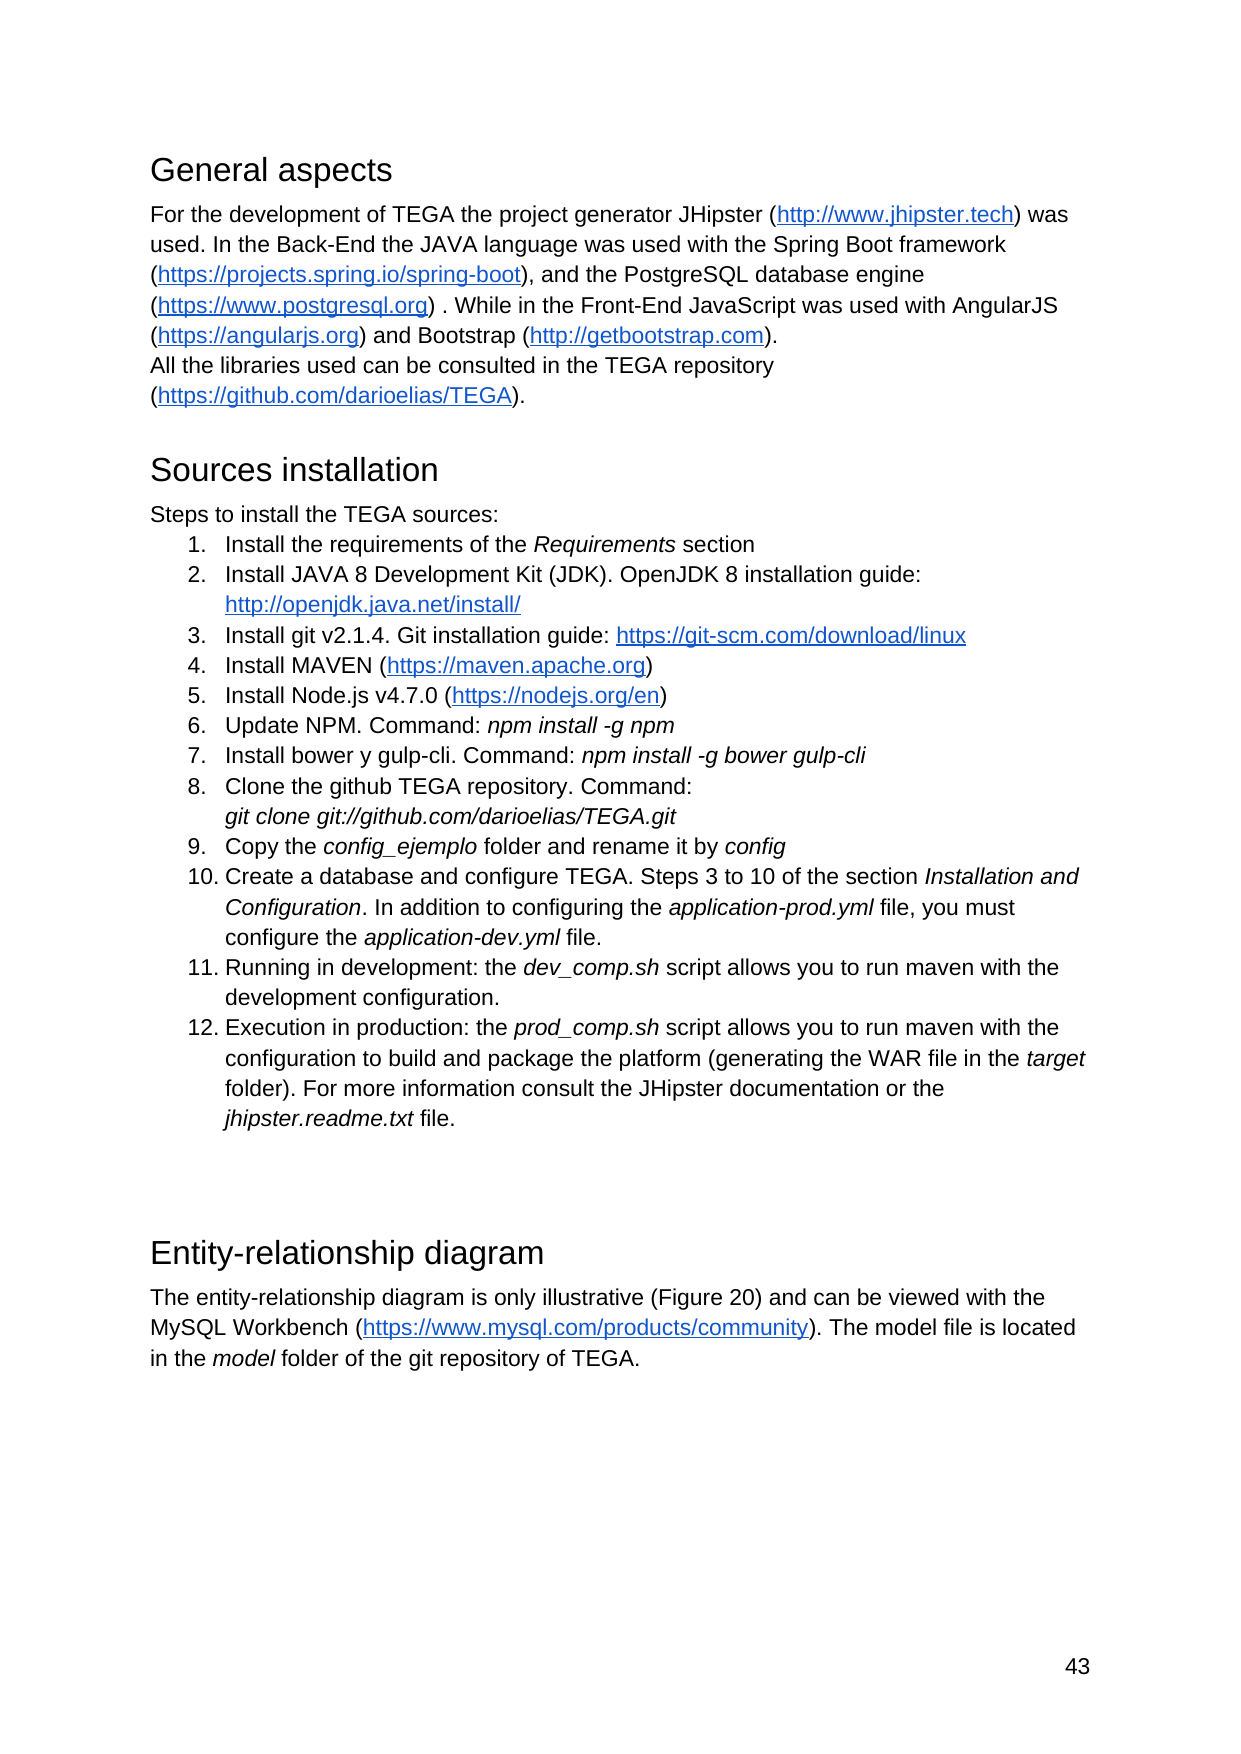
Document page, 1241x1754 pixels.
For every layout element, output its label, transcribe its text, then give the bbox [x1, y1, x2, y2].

list Install the requirements of the Requirements section [187, 531, 1090, 557]
list Copy the config_ejemplo folder and rename it by config [187, 833, 1090, 859]
text Steps to install the TEGA sources: [150, 501, 1090, 527]
list Update NPM. Command: npm install -g npm [187, 712, 1090, 739]
text The entity-relationship diagram is only illustrative (Figure 20) and can be viewed with the MySQL Workbench (https://www.mysql.com/products/community). The model file is located in the model folder of the git repository of TEGA. [150, 1284, 1090, 1371]
list Running in development: the dev_comp.sh script allows you to run maven with the development configuration. [187, 954, 1090, 1011]
text All the libraries used can be consulted in the TEGA repository (https://github.com/darioelias/TEGA). [150, 352, 1090, 408]
list Install Node.js v4.7.0 (https://nodejs.org/en) [187, 682, 1090, 708]
list Install bower y gulp-cli. Command: npm install -g bower gulp-cli [187, 742, 1090, 769]
list Install JAVA 8 Development Kit (JDK). OpenJDK 8 installation guide: http://openjdk.java.net/install/ [187, 561, 1090, 618]
list Create a database and configure TEGA. Steps 3 to 10 of the section Installation and Configuration. In addition to configuring the application-prod.yml file, you must configure the application-dev.yml file. [187, 863, 1090, 950]
list Execution in production: the prod_comp.sh script allows you to run maven with the configuration to build and package the platform (generating the WAR file in the target folder). For more information consult the JHipster documentation or the jhipster.readme.txt file. [187, 1014, 1090, 1131]
subtitle Sources installation [150, 450, 1090, 488]
list Install MAVEN (https://maven.apache.org) [187, 652, 1090, 678]
list Clone the github TEGA repository. Command: git clone git://github.com/darioelias/TEGA.git [187, 773, 1090, 829]
list Install git v2.1.4. Git installation guide: https://git-scm.com/download/linux [187, 622, 1090, 648]
subtitle General aspects [150, 150, 1090, 188]
text For the development of TEGA the project generator JHipster (http://www.jhipster.tech) was used. In the Back-End the JAVA language was used with the Spring Boot framework (https://projects.spring.io/spring-boot), and the PostgreSQL database engine (https://www.postgresql.org) . While in the Front-End JavaScript was used with AngularJS (https://angularjs.org) and Bootstrap (http://getbootstrap.com). [150, 201, 1090, 348]
subtitle Entity-relationship diagram [150, 1233, 1090, 1272]
